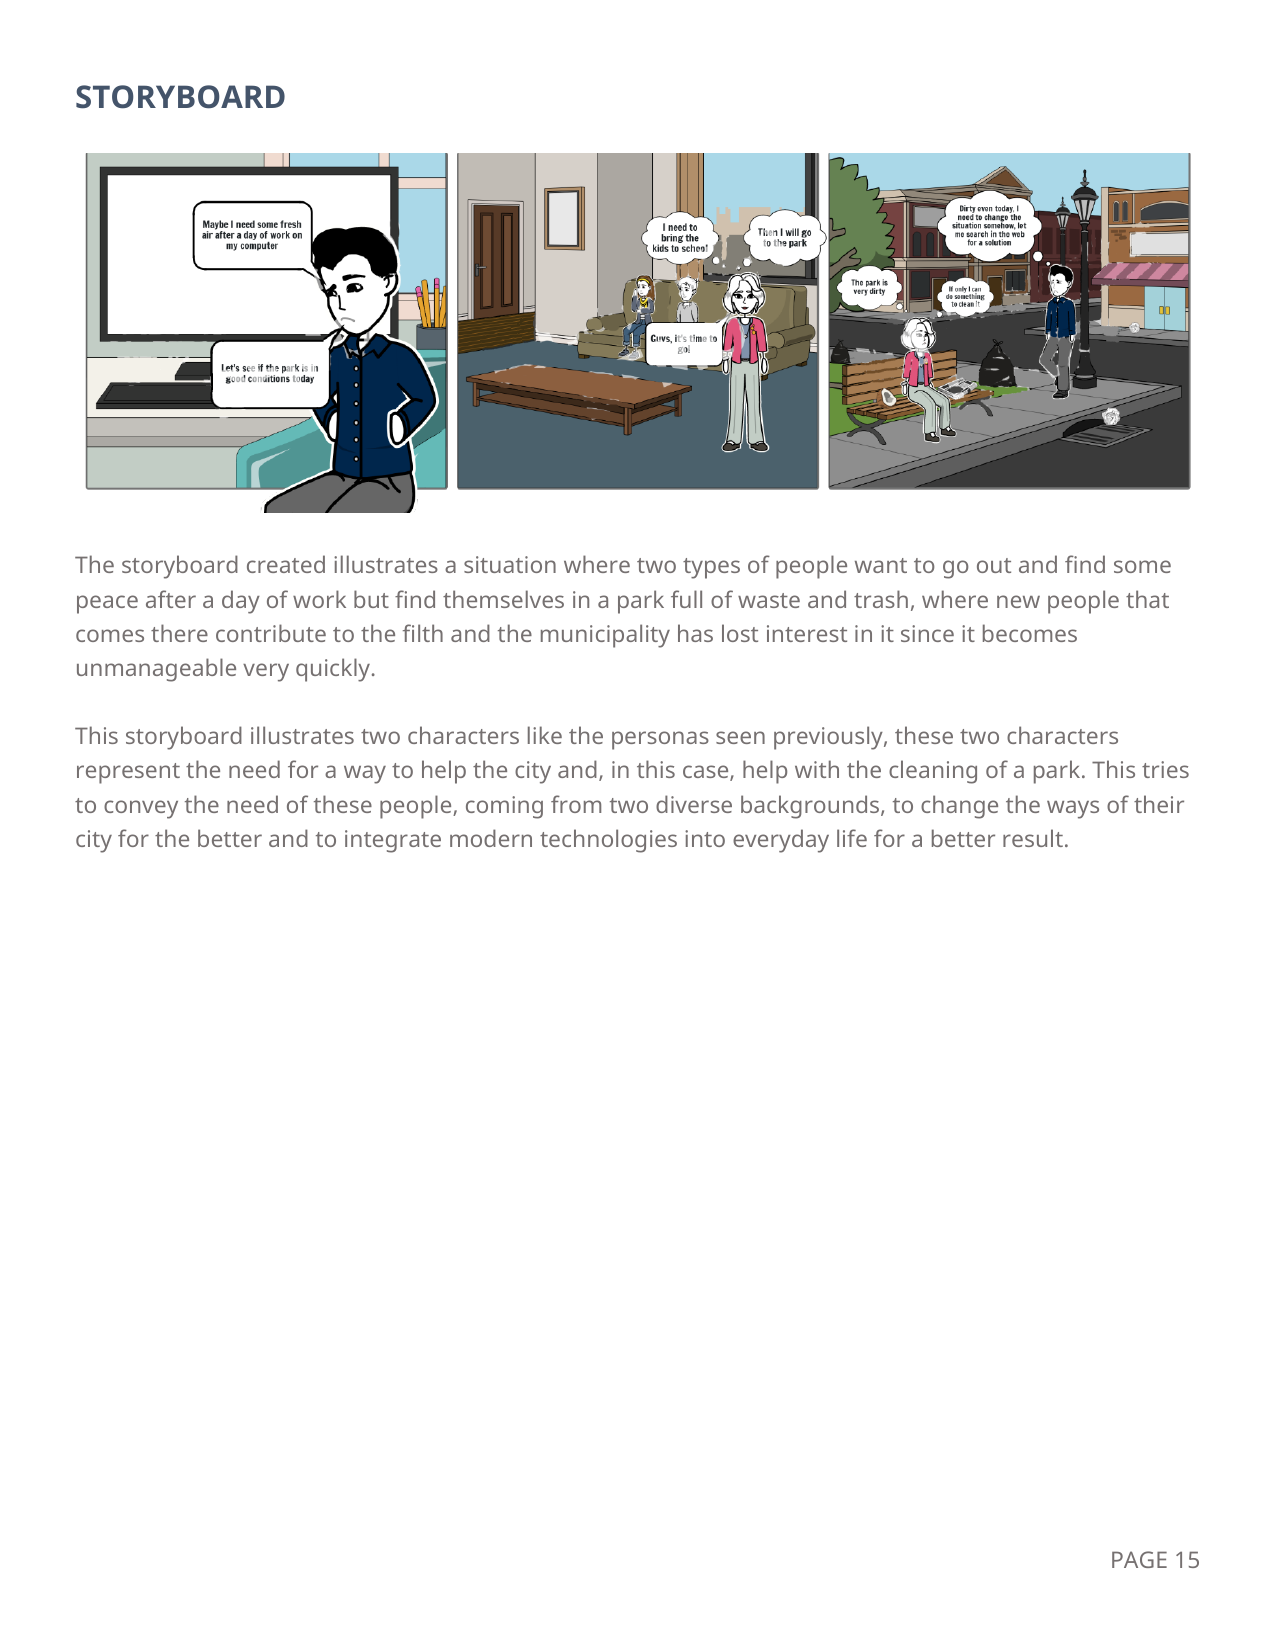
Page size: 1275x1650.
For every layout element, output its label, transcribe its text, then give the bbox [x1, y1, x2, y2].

text The storyboard created illustrates a situation where two types of people want to go out and find some peace after a day of work but find themselves in a park full of waste and trash, where new people that comes there contribute to the filth and the municipality has lost interest in it since it becomes unmanageable very quickly. [75, 549, 1200, 683]
text This storyboard illustrates two characters like the personas seen previously, these two characters represent the need for a way to help the city and, in this case, help with the cleaning of a park. This tries to convey the need of these people, coming from two diverse backgrounds, to change the ways of their city for the better and to integrate modern technologies into everyday life for a better result. [75, 720, 1200, 854]
subtitle STORYBOARD [75, 75, 1200, 118]
